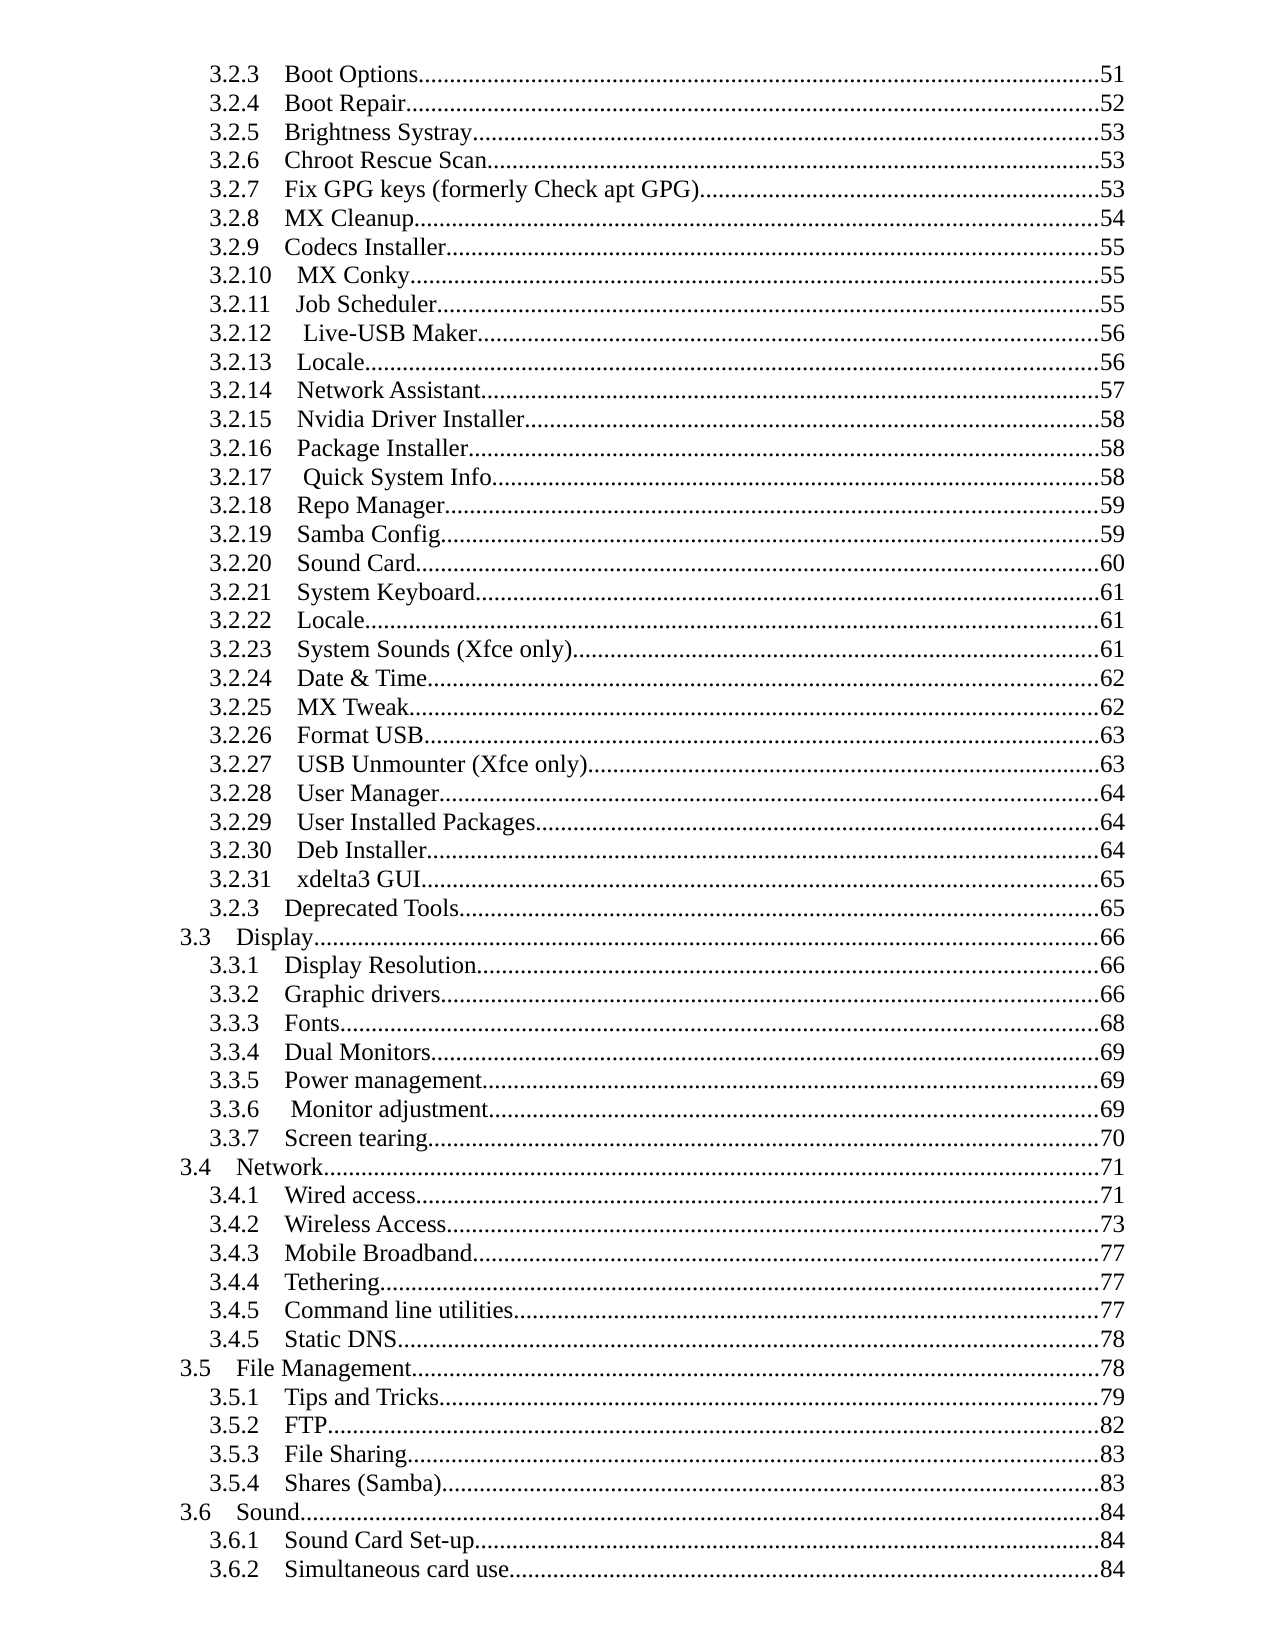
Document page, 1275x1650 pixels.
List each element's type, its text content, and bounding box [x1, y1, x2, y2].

text 3.2.13 Locale 56 [209, 347, 1125, 375]
text 3.5.3 File Sharing 83 [209, 1439, 1125, 1468]
text 3.3.7 Screen tearing 70 [209, 1123, 1125, 1152]
text 3.6.2 Simultaneous card use 84 [209, 1554, 1125, 1583]
text 3.2.23 System Sounds (Xfce only) 61 [209, 634, 1125, 663]
text 3.2.22 Locale 61 [209, 605, 1125, 634]
text 3.2.29 User Installed Packages 64 [209, 807, 1125, 835]
text 3.3.4 Dual Monitors 69 [209, 1037, 1125, 1065]
text 3.4.5 Command line utilities 77 [209, 1295, 1125, 1324]
text 3.4.5 Static DNS 78 [209, 1324, 1125, 1353]
text 3.2.19 Samba Config 59 [209, 519, 1125, 548]
text 3.2.30 Deb Installer 64 [209, 835, 1125, 864]
text 3.2.17 Quick System Info 58 [209, 462, 1125, 490]
text 3.2.6 Chroot Rescue Scan 53 [209, 145, 1125, 174]
text 3.2.4 Boot Repair 52 [209, 88, 1125, 117]
text 3.2.26 Format USB 63 [209, 720, 1125, 749]
text 3.5.1 Tips and Tricks 79 [209, 1382, 1125, 1410]
text 3.5.4 Shares (Samba) 83 [209, 1468, 1125, 1497]
text 3.2.21 System Keyboard 61 [209, 577, 1125, 605]
text 3.2.15 Nvidia Driver Installer 58 [209, 404, 1125, 433]
text 3.2.14 Network Assistant 57 [209, 375, 1125, 404]
text 3.2.20 Sound Card 60 [209, 548, 1125, 577]
text 3.3.3 Fonts 68 [209, 1008, 1125, 1037]
text 3.3.2 Graphic drivers 66 [209, 979, 1125, 1008]
text 3.2.27 USB Unmounter (Xfce only) 63 [209, 749, 1125, 778]
text 3.2.28 User Manager 64 [209, 778, 1125, 807]
text 3.2.25 MX Tweak 62 [209, 692, 1125, 720]
text 3.2.3 Deprecated Tools 65 [209, 893, 1125, 922]
text 3.4.4 Tethering 77 [209, 1267, 1125, 1295]
text 3.2.10 MX Conky 55 [209, 260, 1125, 289]
text 3.4.1 Wired access 71 [209, 1180, 1125, 1209]
text 3.2.3 Boot Options 51 [209, 59, 1125, 88]
text 3.3.1 Display Resolution 66 [209, 950, 1125, 979]
text 3.5.2 FTP 82 [209, 1410, 1125, 1439]
text 3.6.1 Sound Card Set-up 84 [209, 1525, 1125, 1554]
text 3.2.5 Brightness Systray 53 [209, 117, 1125, 145]
text 3.2.11 Job Scheduler 55 [209, 289, 1125, 318]
text 3.2.8 MX Cleanup 54 [209, 203, 1125, 232]
text 3.2.24 Date & Time 62 [209, 663, 1125, 692]
text 3.2.7 Fix GPG keys (formerly Check apt GPG) 53 [209, 174, 1125, 203]
text 3.3.6 Monitor adjustment 69 [209, 1094, 1125, 1123]
text 3.2.12 Live-USB Maker 56 [209, 318, 1125, 347]
text 3.2.31 xdelta3 GUI 65 [209, 864, 1125, 893]
text 3.4.3 Mobile Broadband 77 [209, 1238, 1125, 1267]
text 3.2.18 Repo Manager 59 [209, 490, 1125, 519]
text 3.4.2 Wireless Access. 73 [209, 1209, 1125, 1238]
text 3.2.16 Package Installer 58 [209, 433, 1125, 462]
text 3.3.5 Power management 69 [209, 1065, 1125, 1094]
text 3.2.9 Codecs Installer 55 [209, 232, 1125, 260]
